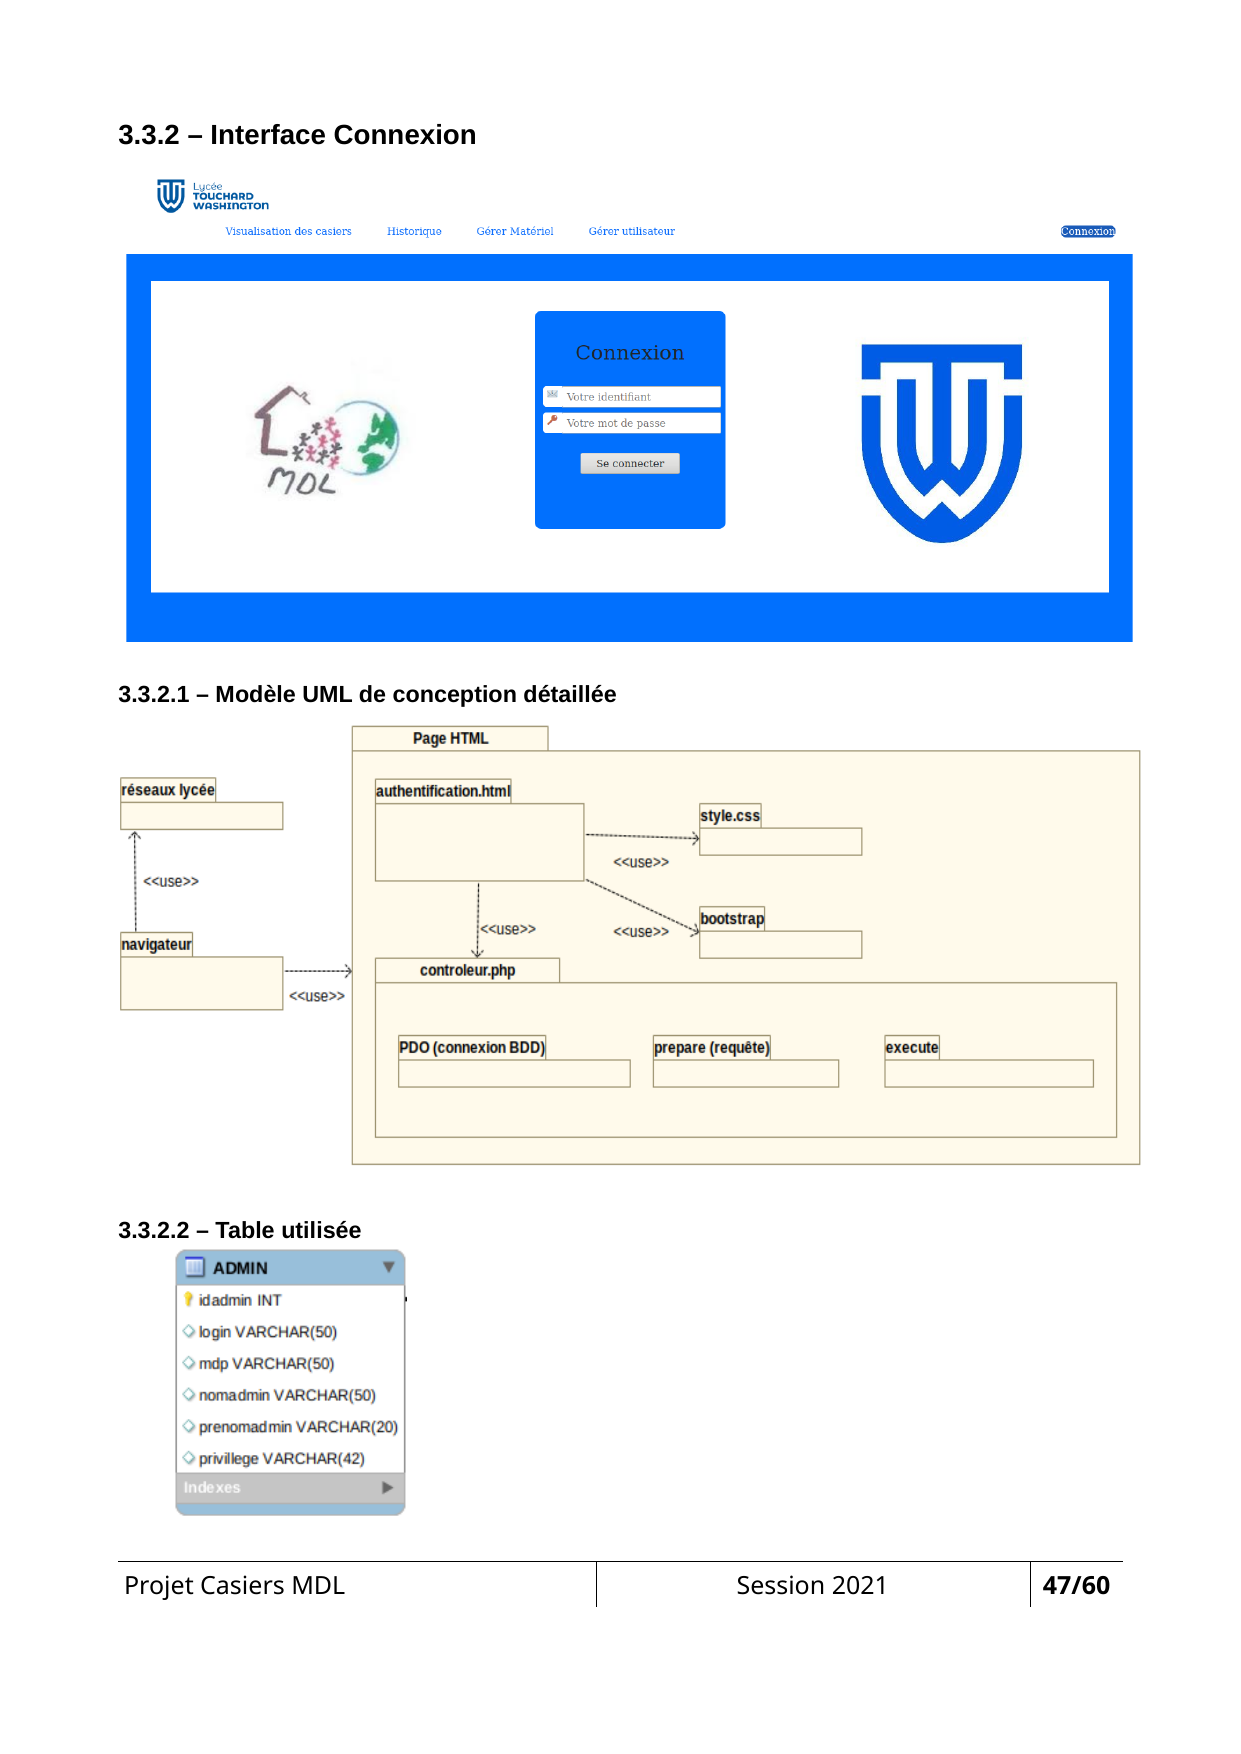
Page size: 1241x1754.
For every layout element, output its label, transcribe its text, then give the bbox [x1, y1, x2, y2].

picture [166, 1244, 407, 1526]
subtitle 3.3.2.2 – Table utilisée [118, 1217, 1122, 1243]
subtitle 3.3.2 – Interface Connexion [118, 118, 1122, 150]
picture [126, 161, 1133, 642]
picture [104, 713, 1152, 1178]
subtitle 3.3.2.1 – Modèle UML de conception détaillée [118, 681, 1122, 707]
